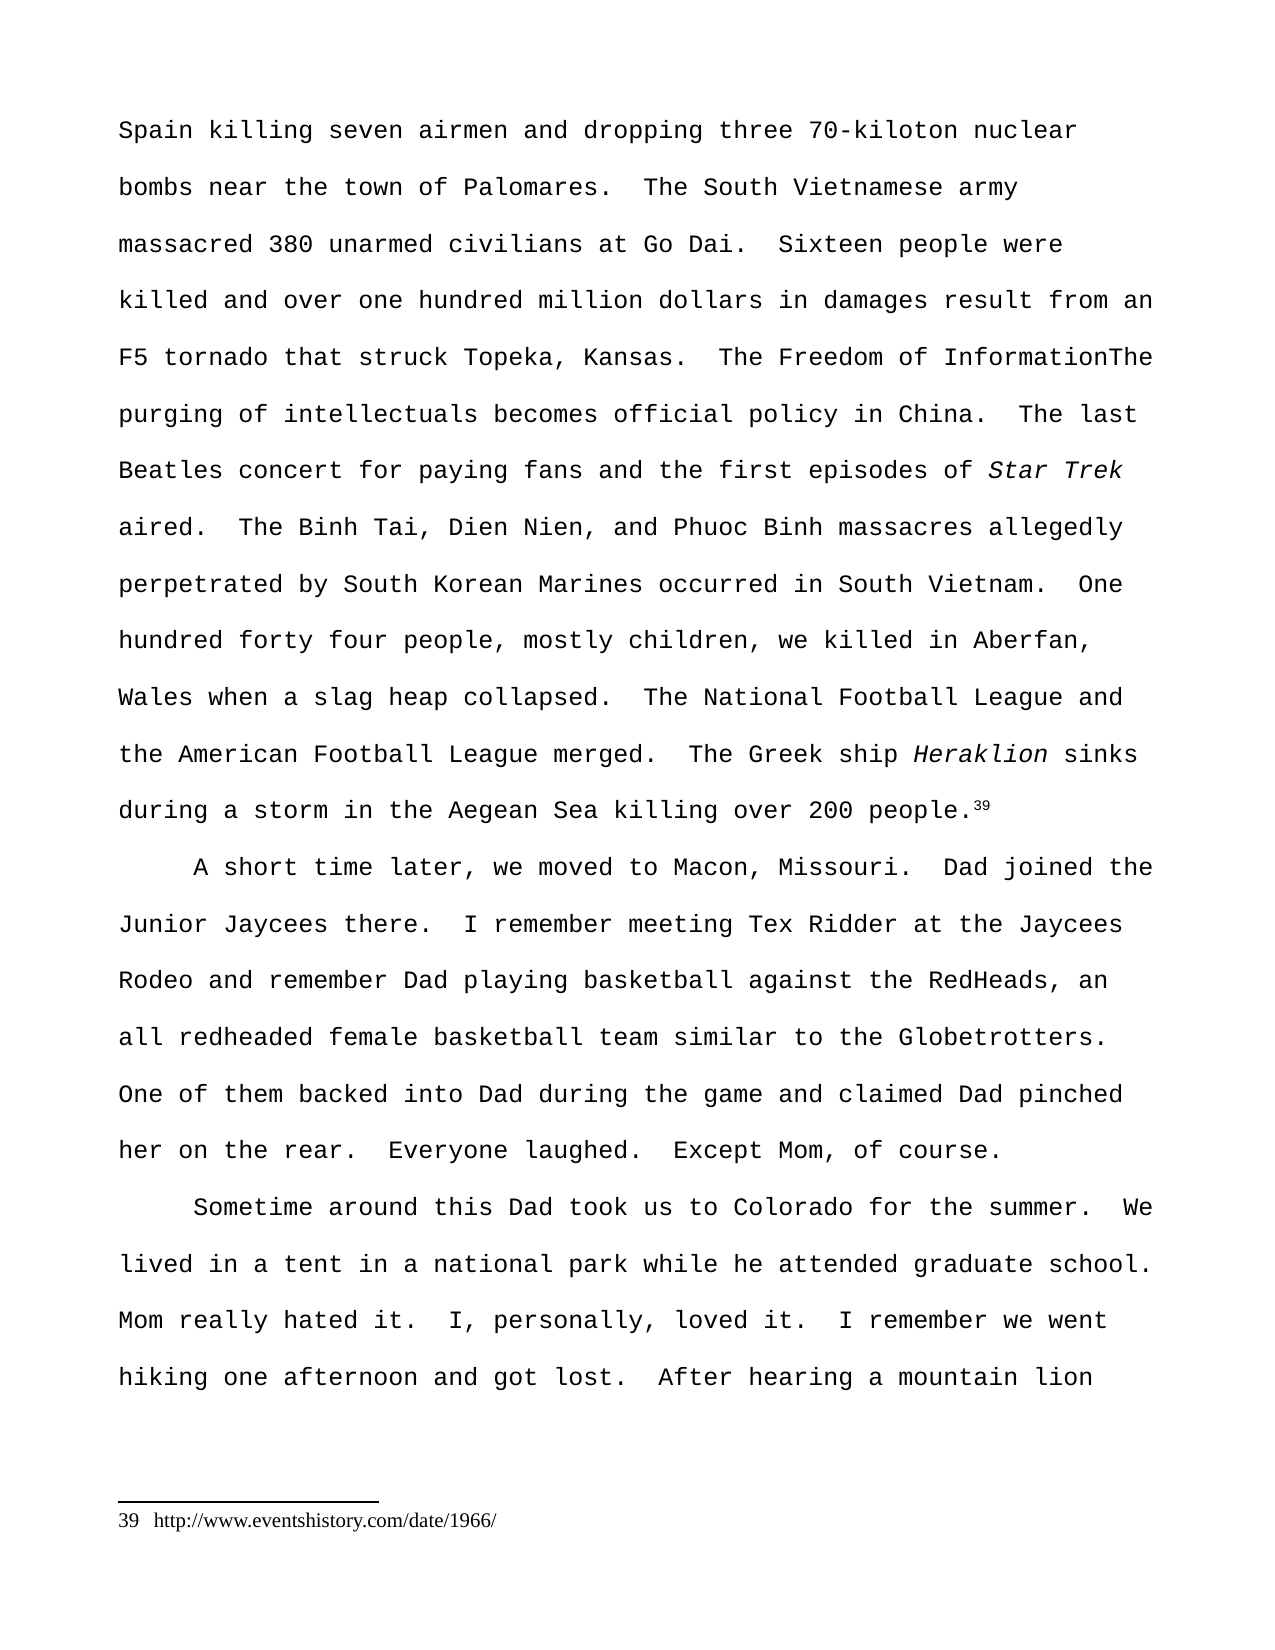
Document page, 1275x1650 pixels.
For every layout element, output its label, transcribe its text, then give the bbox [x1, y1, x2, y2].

text Spain killing seven airmen and dropping three 70-kiloton nuclear bombs near the town of Palomares. The South Vietnamese army massacred 380 unarmed civilians at Go Dai. Sixteen people were killed and over one hundred million dollars in damages result from an F5 tornado that struck Topeka, Kansas. The Freedom of InformationThe purging of intellectuals becomes official policy in China. The last Beatles concert for paying fans and the first episodes of Star Trek aired. The Binh Tai, Dien Nien, and Phuoc Binh massacres allegedly perpetrated by South Korean Marines occurred in South Vietnam. One hundred forty four people, mostly children, we killed in Aberfan, Wales when a slag heap collapsed. The National Football League and the American Football League merged. The Greek ship Heraklion sinks during a storm in the Aegean Sea killing over 200 people. [118, 118, 1157, 826]
text http://www.eventshistory.com/date/1966/ [118, 1508, 1157, 1532]
text A short time later, we moved to Macon, Missouri. Dad joined the Junior Jaycees there. I remember meeting Tex Ridder at the Jaycees Rodeo and remember Dad playing basketball against the RedHeads, an all redheaded female basketball team similar to the Globetrotters. One of them backed into Dad during the game and claimed Dad pinched her on the rear. Everyone laughed. Except Mom, of course. [118, 855, 1157, 1166]
text Sometime around this Dad took us to Colorado for the summer. We lived in a tent in a national park while he attended graduate school. Mom really hated it. I, personally, loved it. I remember we went hiking one afternoon and got lost. After hearing a mountain lion [118, 1195, 1157, 1393]
